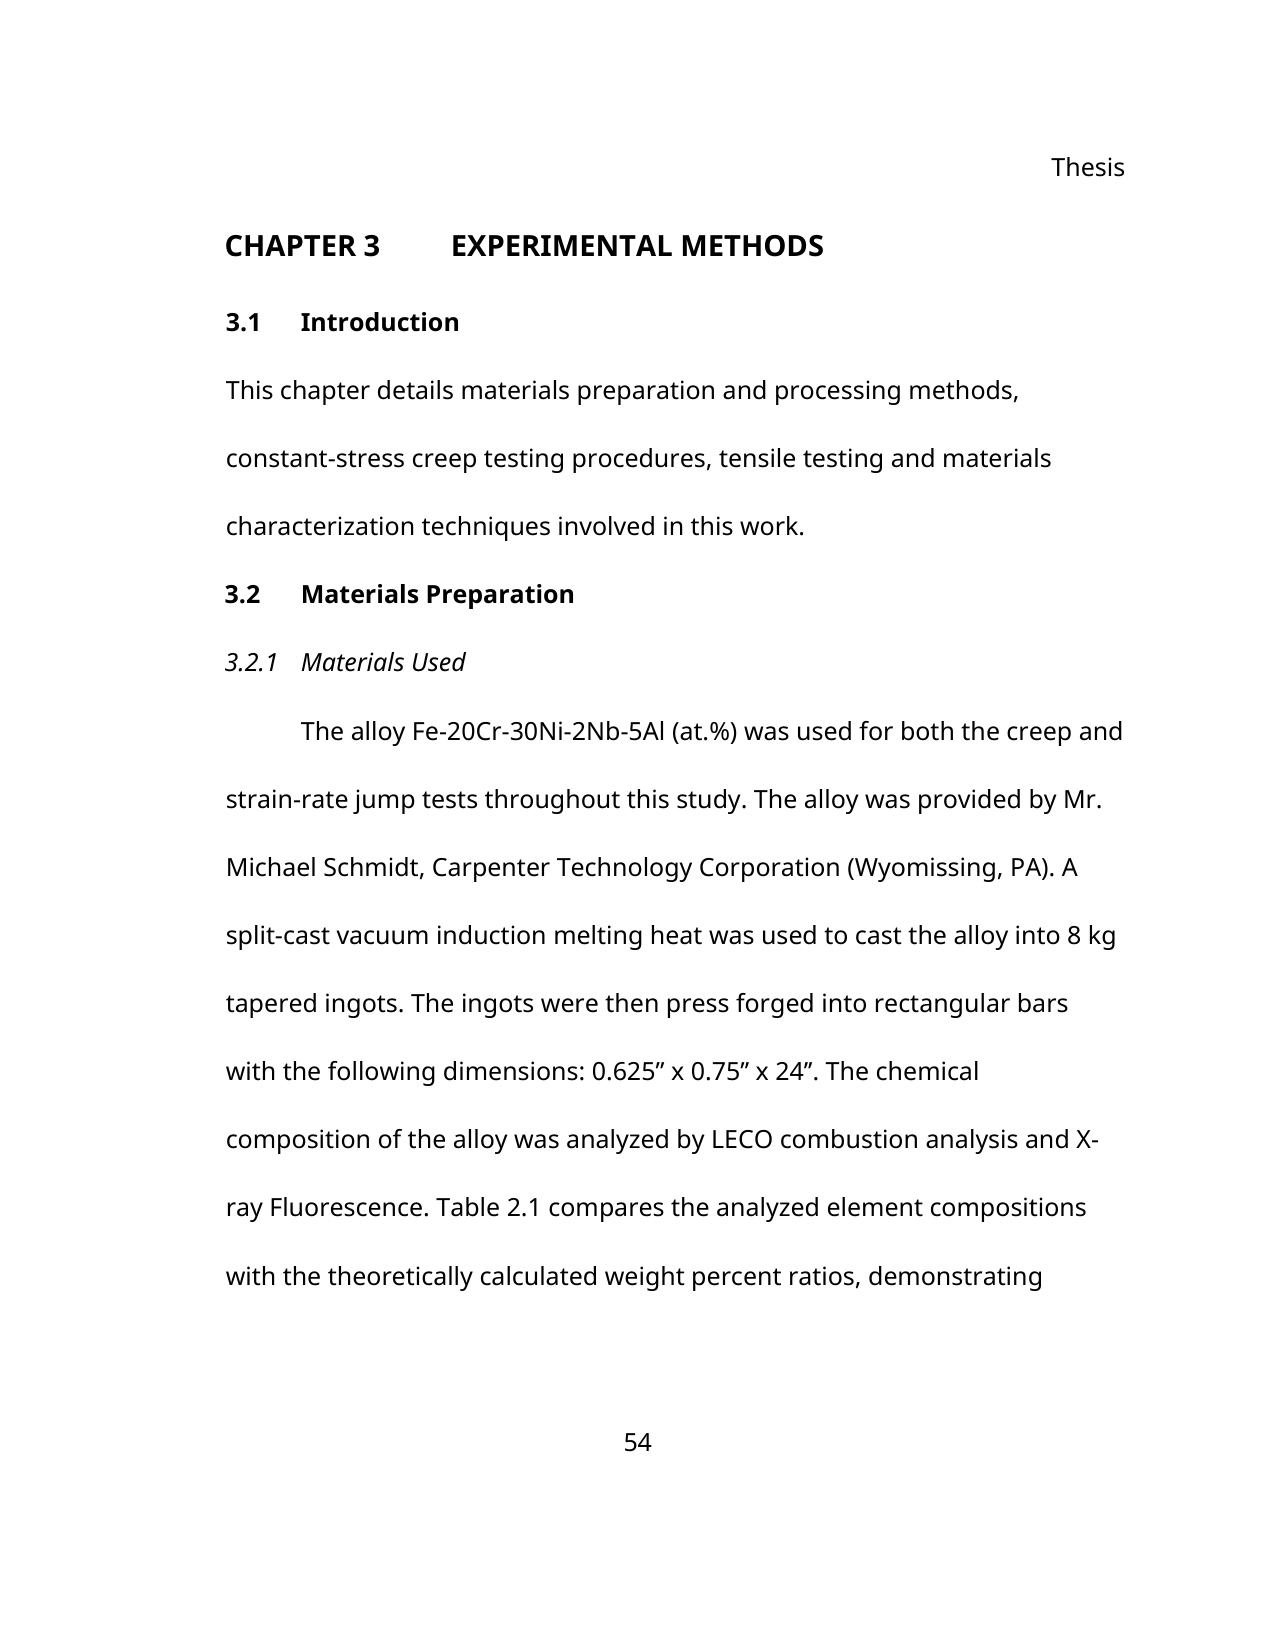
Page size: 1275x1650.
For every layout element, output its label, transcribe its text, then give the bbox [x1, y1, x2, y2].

text 3.1 Introduction [224, 304, 1125, 338]
text 3.2 Materials Preparation [224, 577, 1125, 611]
text This chapter details materials preparation and processing methods, constant-stress creep testing procedures, tensile testing and materials characterization techniques involved in this work. [224, 372, 1125, 543]
text The alloy Fe-20Cr-30Ni-2Nb-5Al (at.%) was used for both the creep and strain-rate jump tests throughout this study. The alloy was provided by Mr. Michael Schmidt, Carpenter Technology Corporation (Wyomissing, PA). A split-cast vacuum induction melting heat was used to cast the alloy into 8 kg tapered ingots. The ingots were then press forged into rectangular bars with the following dimensions: 0.625” x 0.75’’ x 24’’. The chemical composition of the alloy was analyzed by LECO combustion analysis and X-ray Fluorescence. Table 2.1 compares the analyzed element compositions with the theoretically calculated weight percent ratios, demonstrating [224, 713, 1125, 1292]
text CHAPTER 3 EXPERIMENTAL METHODS [224, 225, 1125, 265]
text 3.2.1 Materials Used [224, 645, 1125, 679]
